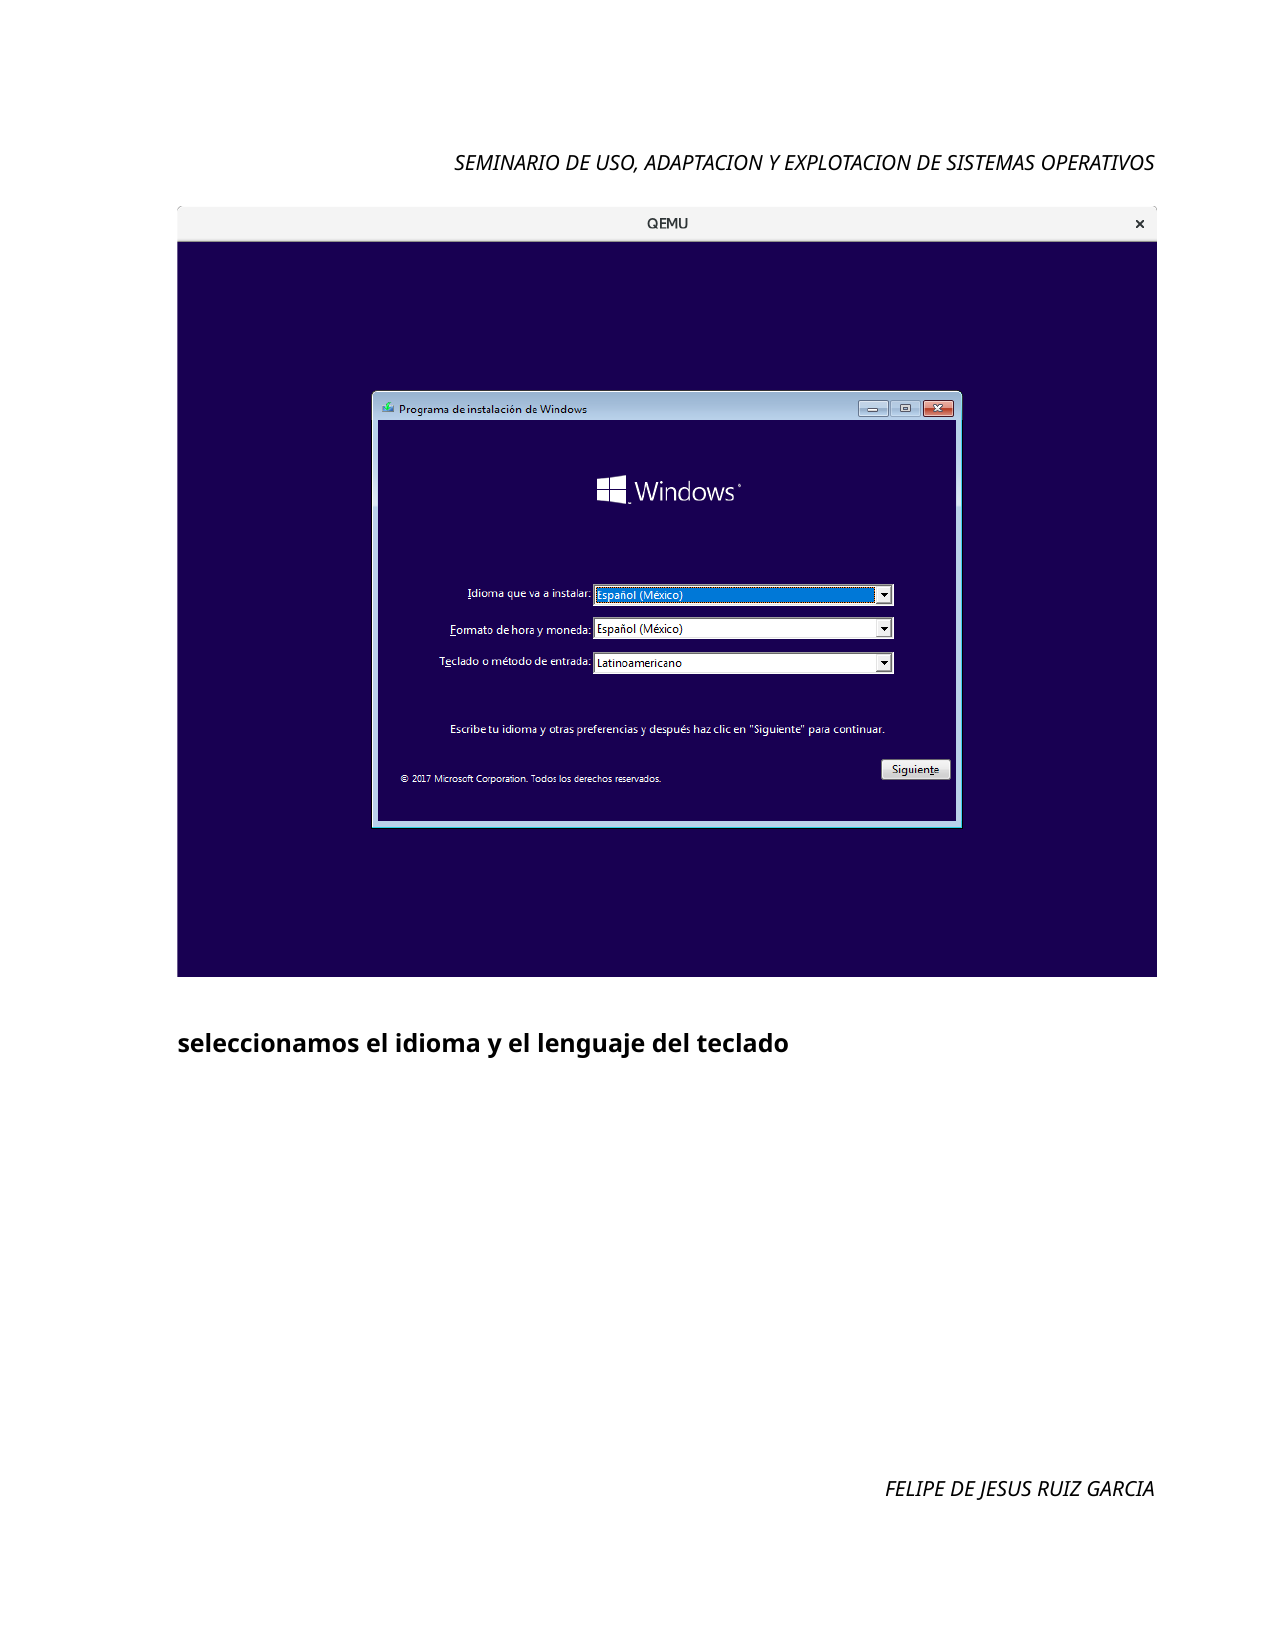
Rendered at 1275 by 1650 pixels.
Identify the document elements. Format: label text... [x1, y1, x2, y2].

picture [177, 206, 1157, 977]
text seleccionamos el idioma y el lenguaje del teclado [177, 1025, 1157, 1059]
